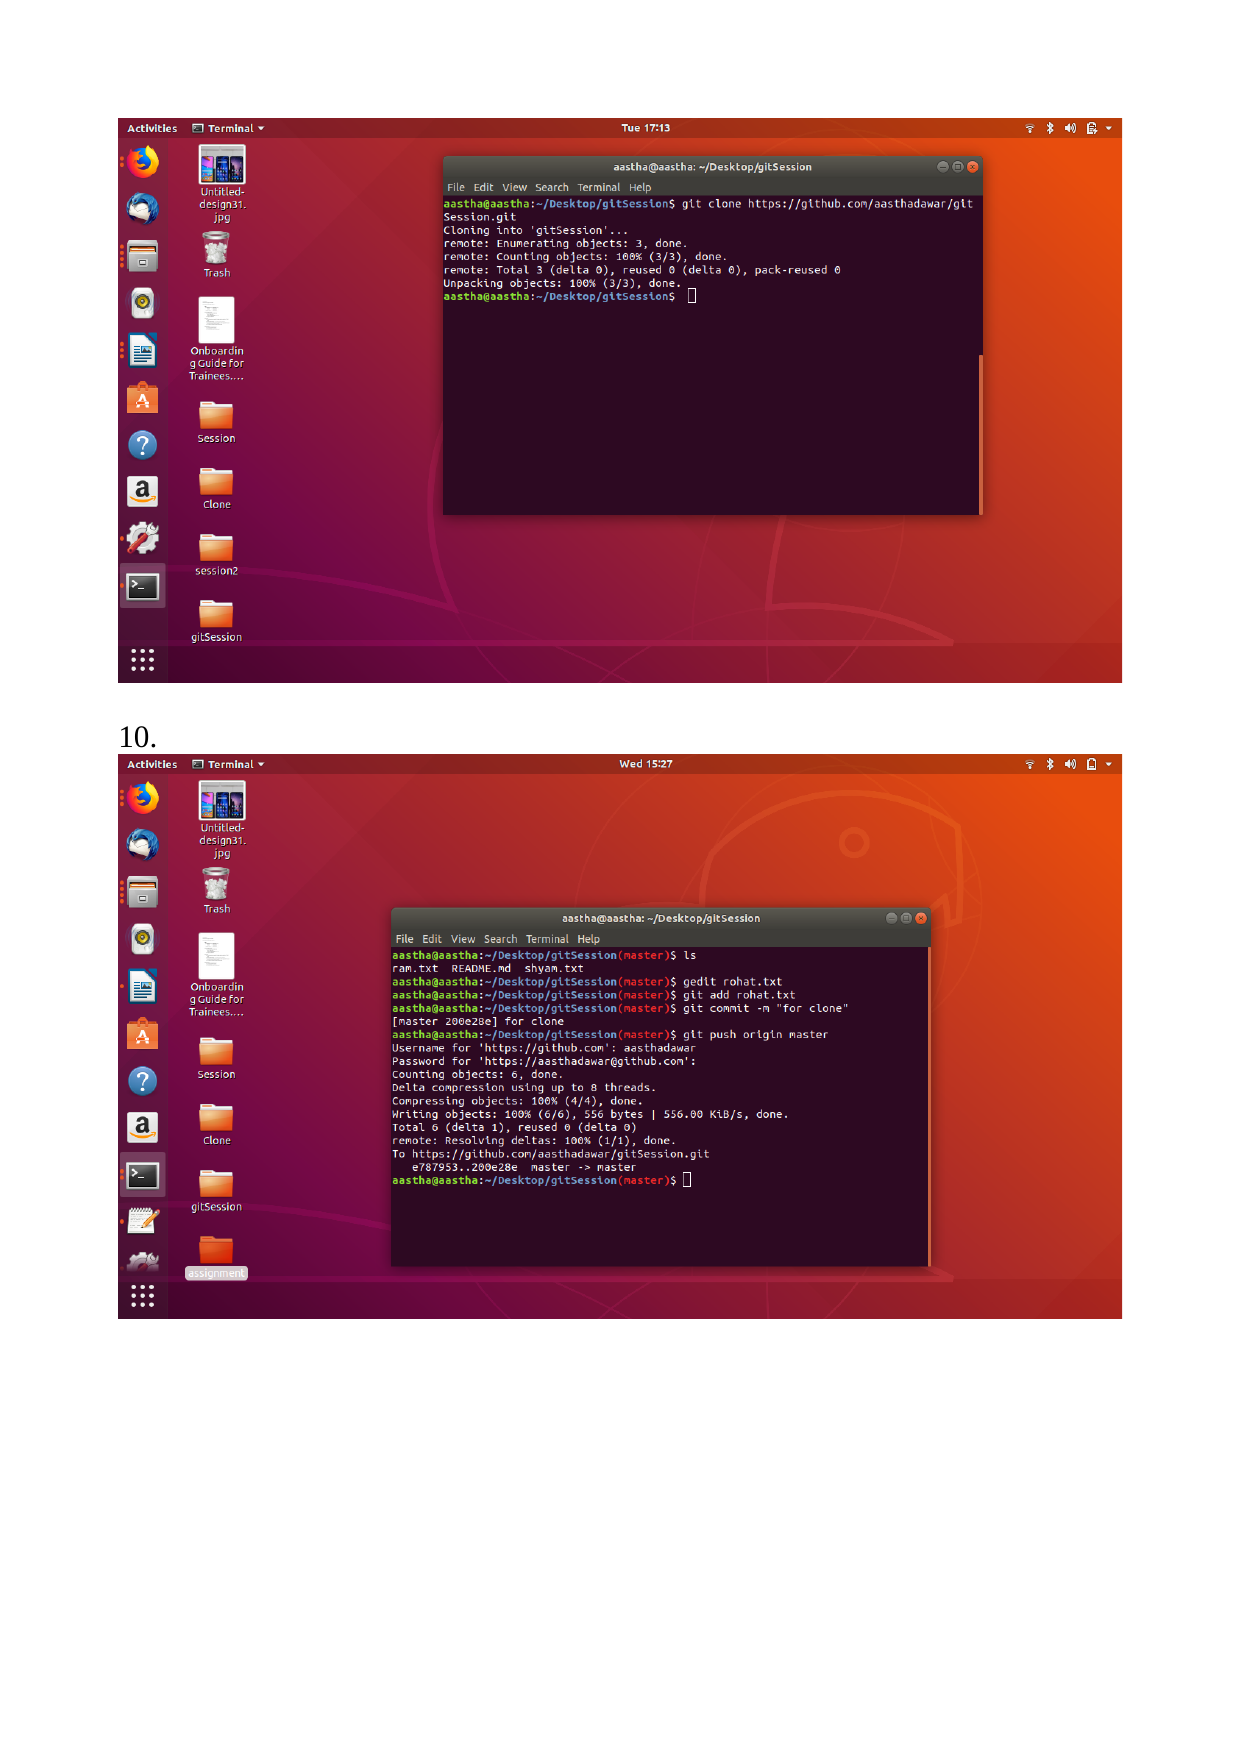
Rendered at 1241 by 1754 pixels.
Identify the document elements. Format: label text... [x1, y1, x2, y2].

picture [118, 754, 1123, 1319]
picture [118, 118, 1123, 683]
text 10. [118, 718, 1122, 754]
